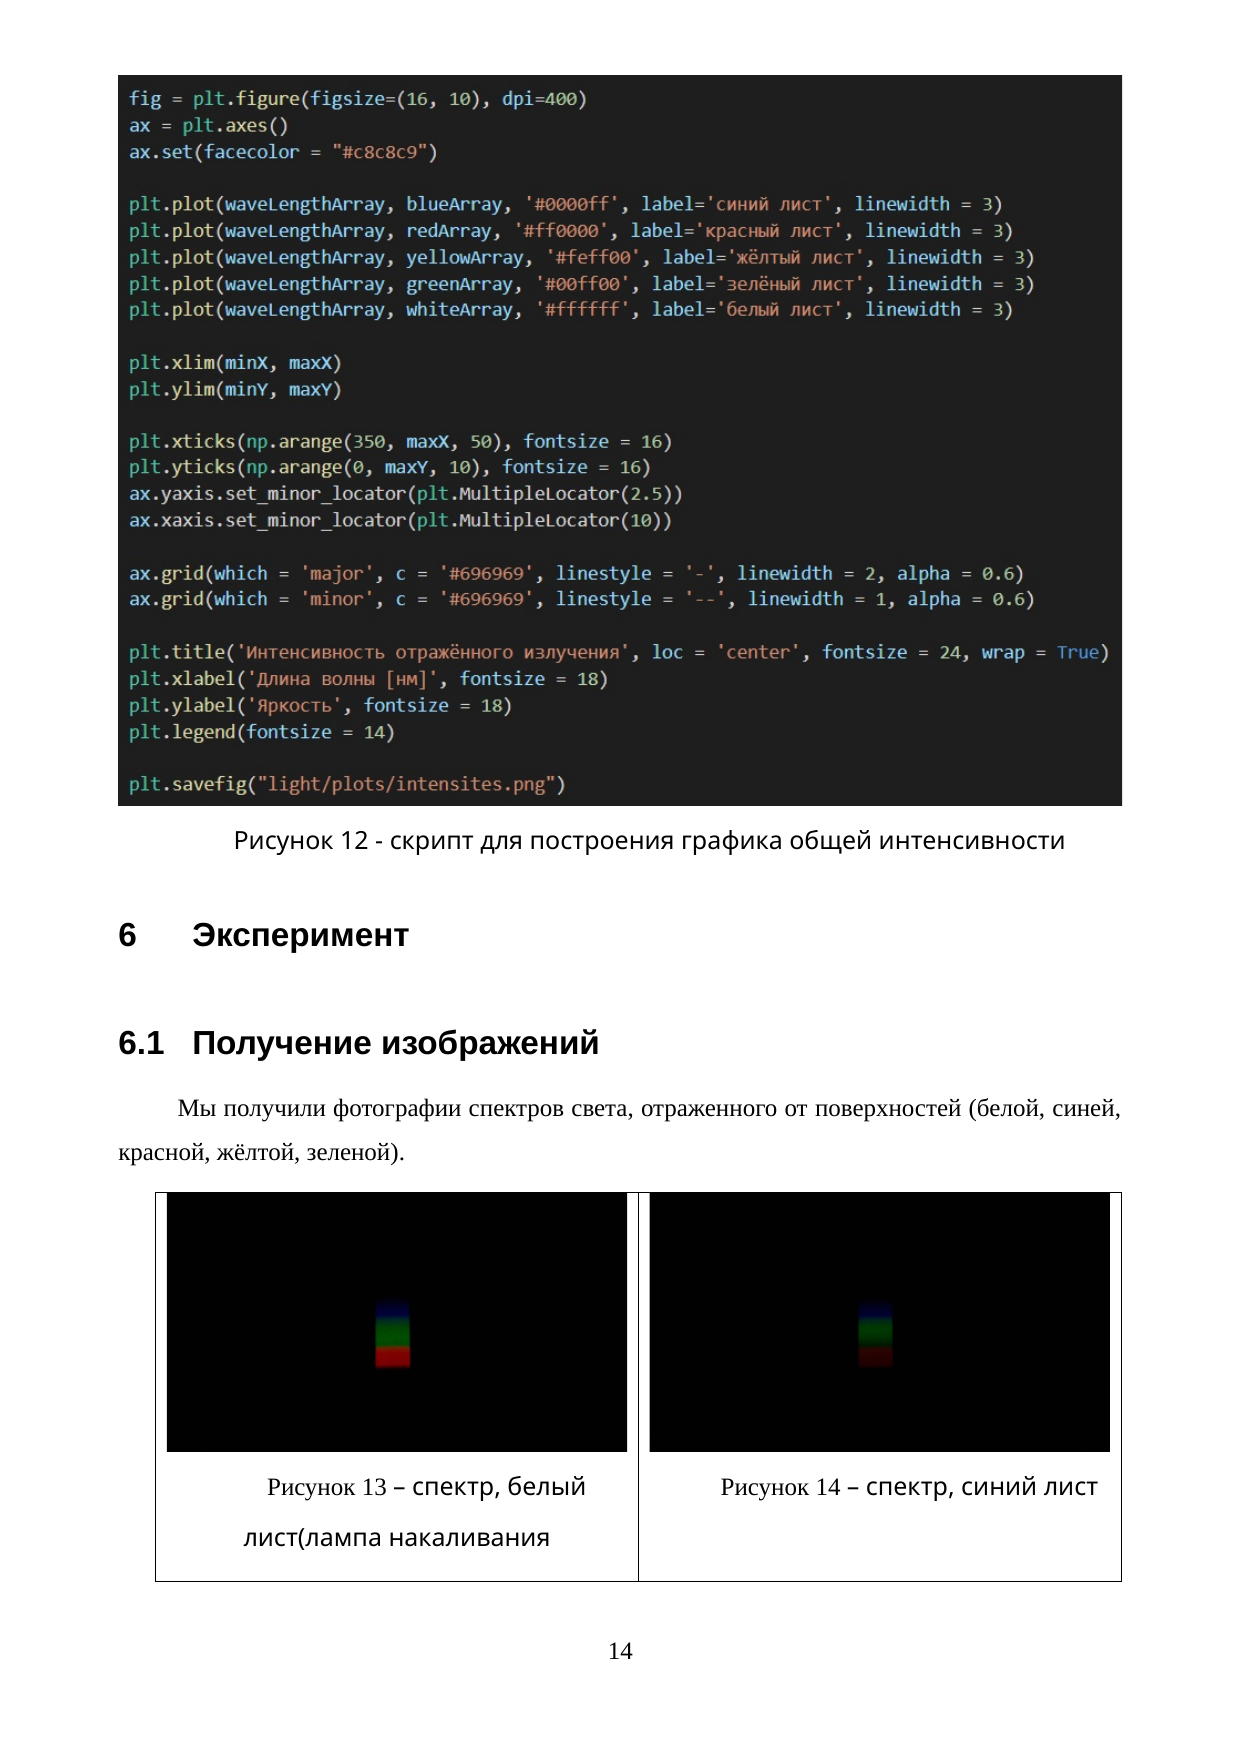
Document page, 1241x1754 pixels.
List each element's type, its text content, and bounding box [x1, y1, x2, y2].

picture [118, 75, 1123, 806]
subtitle Эксперимент [118, 915, 1122, 954]
picture [166, 1193, 628, 1452]
table_header Рисунок 14 – спектр, синий лист [639, 1193, 1121, 1581]
text Мы получили фотографии спектров света, отраженного от поверхностей (белой, синей, красной, жёлтой, зеленой). [118, 1093, 1122, 1165]
table_header Рисунок 13 – спектр, белый лист(лампа накаливания [156, 1193, 638, 1581]
text Рисунок 12 - скрипт для построения графика общей интенсивности [118, 806, 1122, 856]
picture [649, 1193, 1110, 1452]
subtitle Получение изображений [118, 1023, 1122, 1062]
